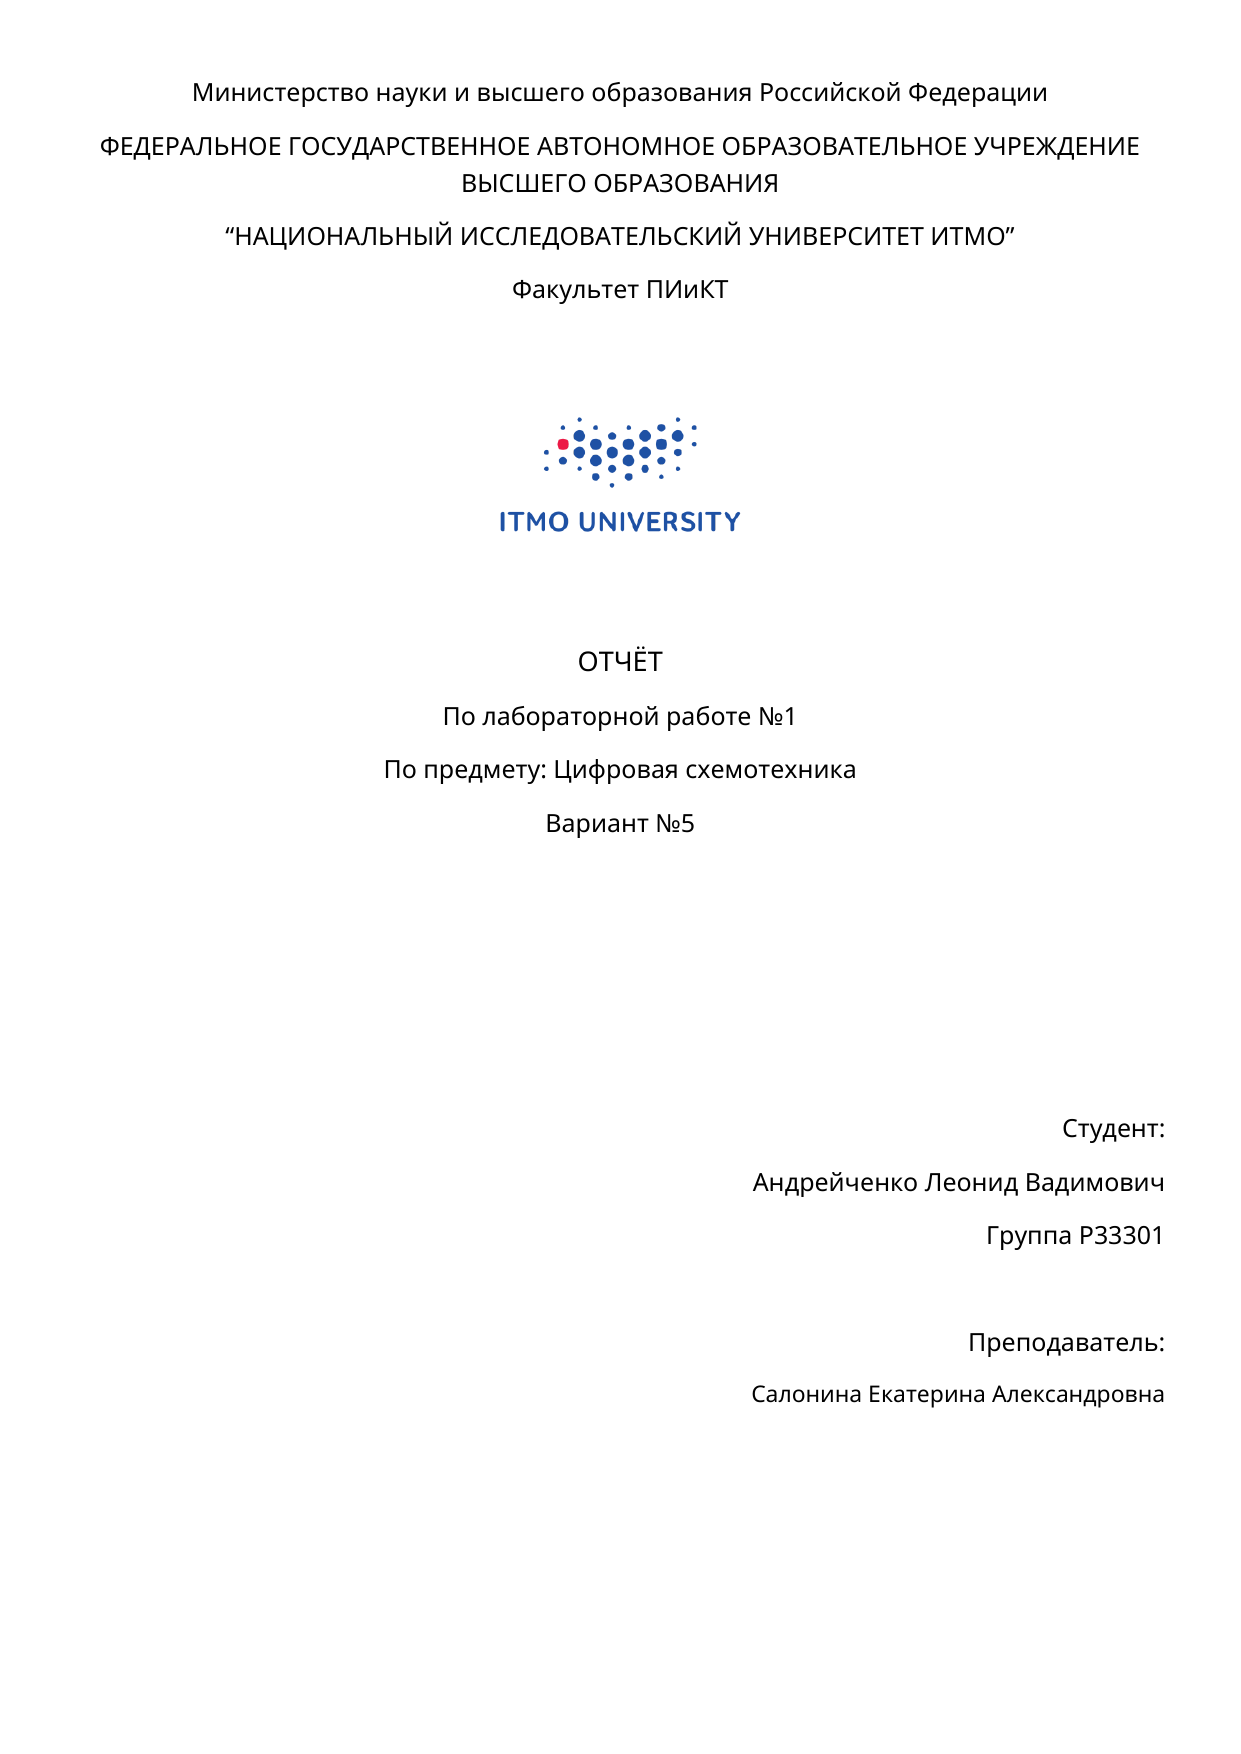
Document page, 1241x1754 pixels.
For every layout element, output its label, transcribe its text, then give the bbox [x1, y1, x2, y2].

text Министерство науки и высшего образования Российской Федерации [75, 75, 1165, 109]
text Андрейченко Леонид Вадимович [75, 1164, 1165, 1199]
text По предмету: Цифровая схемотехника [75, 752, 1165, 786]
text ФЕДЕРАЛЬНОЕ ГОСУДАРСТВЕННОЕ АВТОНОМНОЕ ОБРАЗОВАТЕЛЬНОЕ УЧРЕЖДЕНИЕ ВЫСШЕГО ОБРАЗОВАНИЯ [75, 128, 1165, 199]
text Студент: [75, 1111, 1165, 1145]
text По лабораторной работе №1 [75, 699, 1165, 733]
text Салонина Екатерина Александровна [75, 1378, 1165, 1409]
picture [480, 376, 760, 573]
text Факультет ПИиКТ [75, 272, 1165, 306]
text ОТЧЁТ [75, 642, 1165, 679]
text Группа P33301 [75, 1218, 1165, 1252]
text Преподаватель: [75, 1325, 1165, 1359]
text “НАЦИОНАЛЬНЫЙ ИССЛЕДОВАТЕЛЬСКИЙ УНИВЕРСИТЕТ ИТМО” [75, 219, 1165, 253]
text Вариант №5 [75, 806, 1165, 840]
